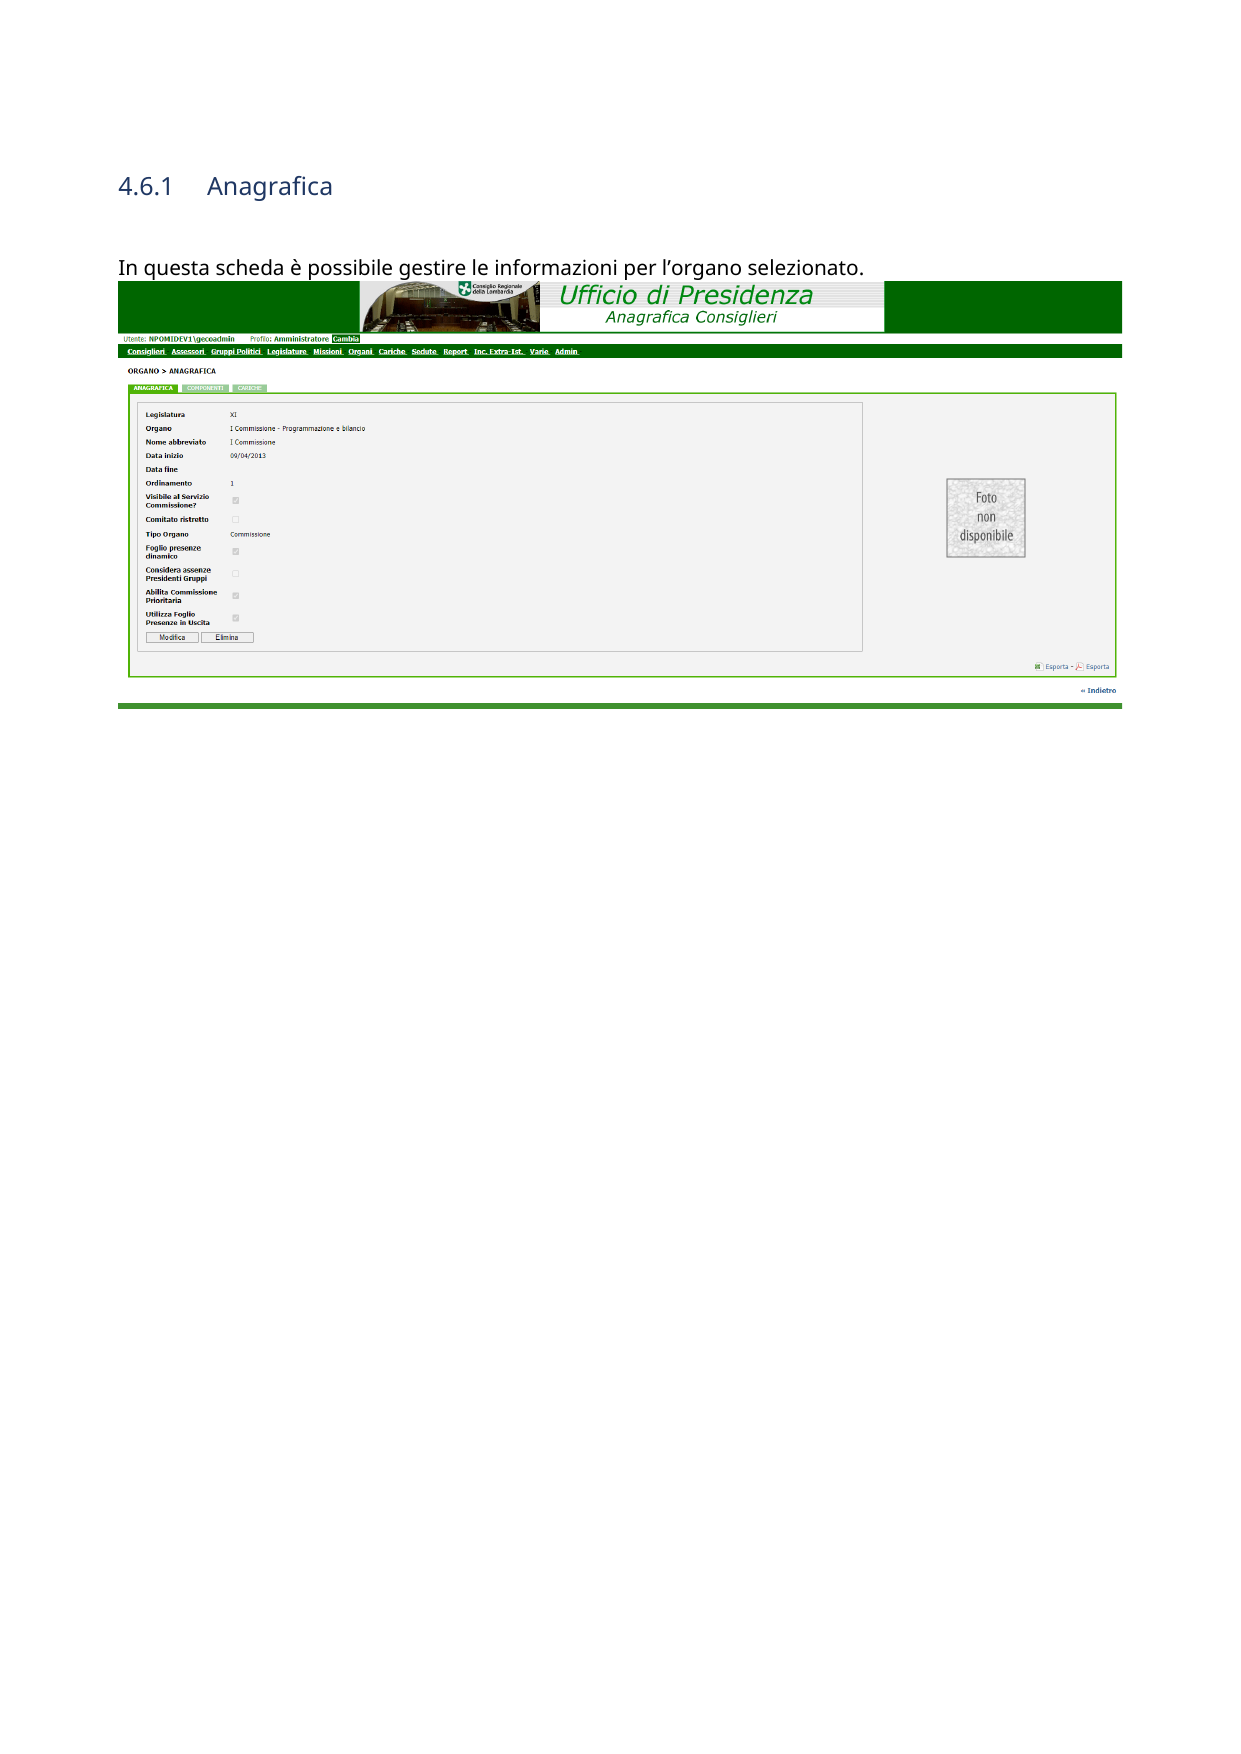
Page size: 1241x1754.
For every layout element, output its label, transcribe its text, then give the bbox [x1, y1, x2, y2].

text In questa scheda è possibile gestire le informazioni per l’organo selezionato. [118, 253, 1122, 281]
list Anagrafica [118, 168, 1122, 202]
